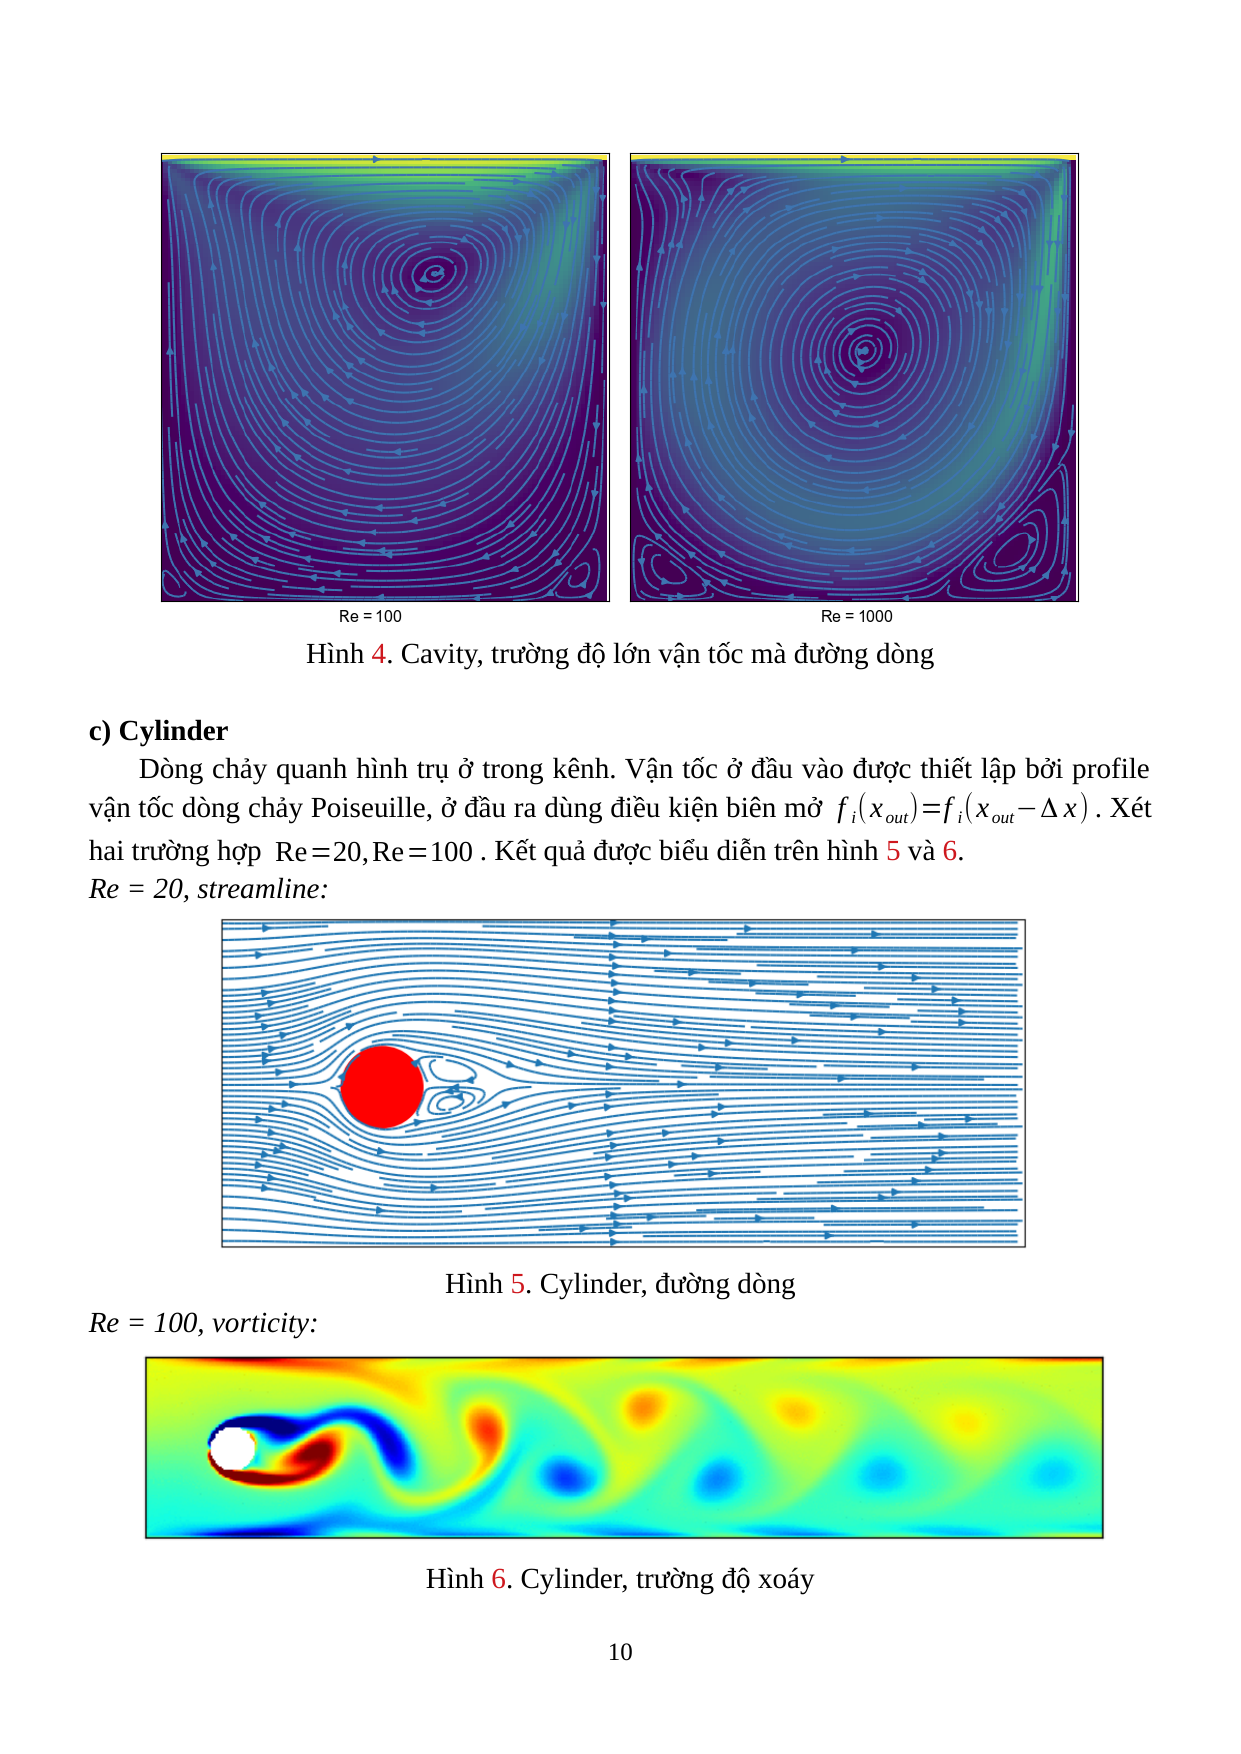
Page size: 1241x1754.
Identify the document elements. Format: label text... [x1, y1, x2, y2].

text Re = 100, vorticity: [88, 1305, 1152, 1339]
text Hình 5. Cylinder, đường dòng [88, 910, 1152, 1300]
picture [206, 910, 1034, 1262]
text c) Cylinder [88, 713, 1152, 747]
text Hình 4. Cavity, trường độ lớn vận tốc mà đường dòng [88, 147, 1152, 669]
text Dòng chảy quanh hình trụ ở trong kênh. Vận tốc ở đầu vào được thiết lập bởi profile vận tốc dòng chảy Poiseuille, ở đầu ra dùng điều kiện biên mở . Xét hai trường hợp . Kết quả được biểu diễn trên hình 5 và 6. [88, 752, 1152, 867]
text Re = 20, streamline: [88, 872, 1152, 905]
picture [122, 1343, 1118, 1561]
text Hình 6. Cylinder, trường độ xoáy [88, 1344, 1152, 1594]
picture [147, 146, 1093, 631]
